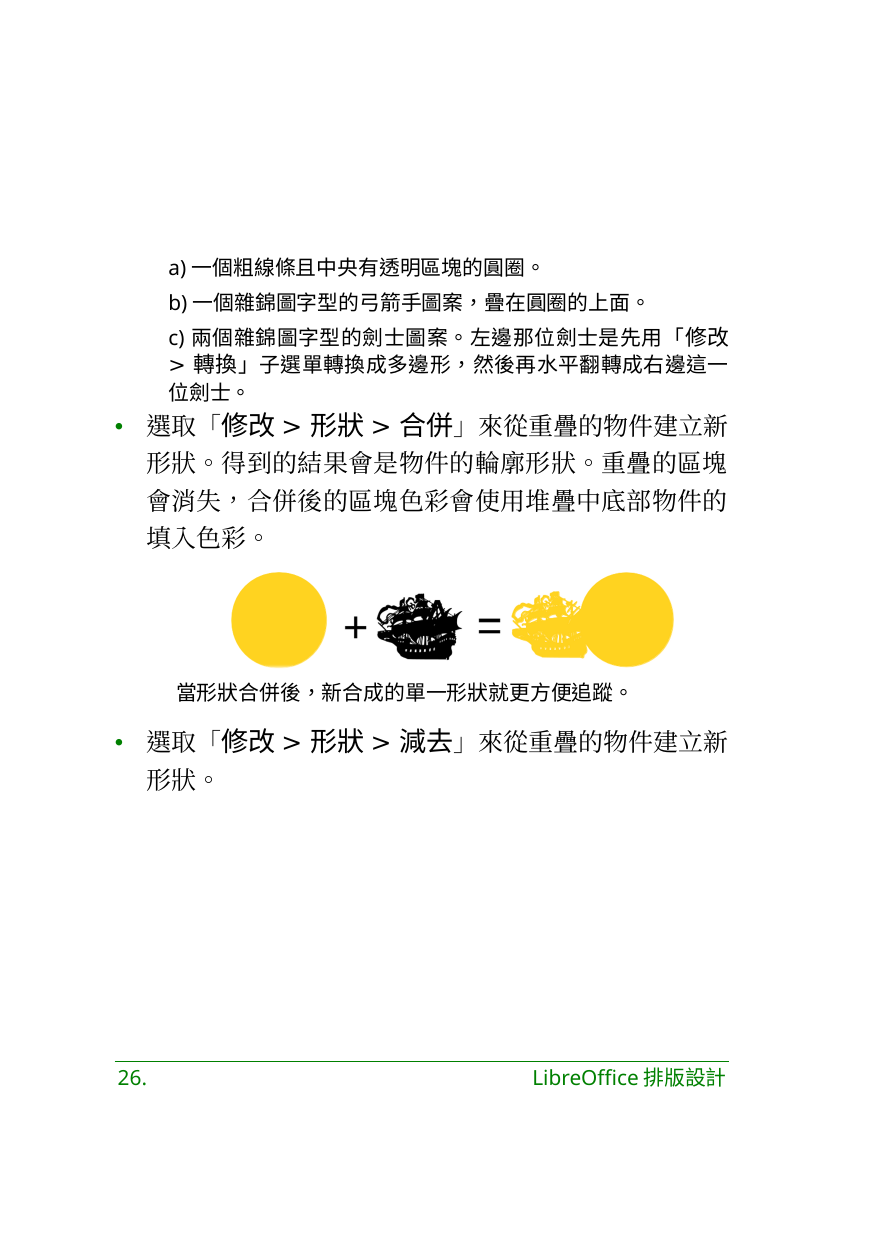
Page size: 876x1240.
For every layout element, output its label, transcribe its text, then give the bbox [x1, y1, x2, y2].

list 選取「修改 > 形狀 > 合併」來從重疊的物件建立新形狀。得到的結果會是物件的輪廓形狀。重疊的區塊會消失，合併後的區塊色彩會使用堆疊中底部物件的填入色彩。 [114, 405, 729, 555]
list 選取「修改 > 形狀 > 減去」來從重疊的物件建立新形狀。 [114, 722, 729, 797]
table_cell 當形狀合併後，新合成的單一形狀就更方便追蹤。 [176, 671, 729, 706]
table_cell a) 一個粗線條且中央有透明區塊的圓圈。 b) 一個雜錦圖字型的弓箭手圖案，疊在圓圈的上面。 c) 兩個雜錦圖字型的劍士圖案。左邊那位劍士是先用「修改 > 轉換」子選單轉換成多邊形，然後再水平翻轉成右邊這一位劍士。 [168, 246, 729, 405]
picture [230, 571, 675, 669]
table_header [176, 571, 729, 671]
